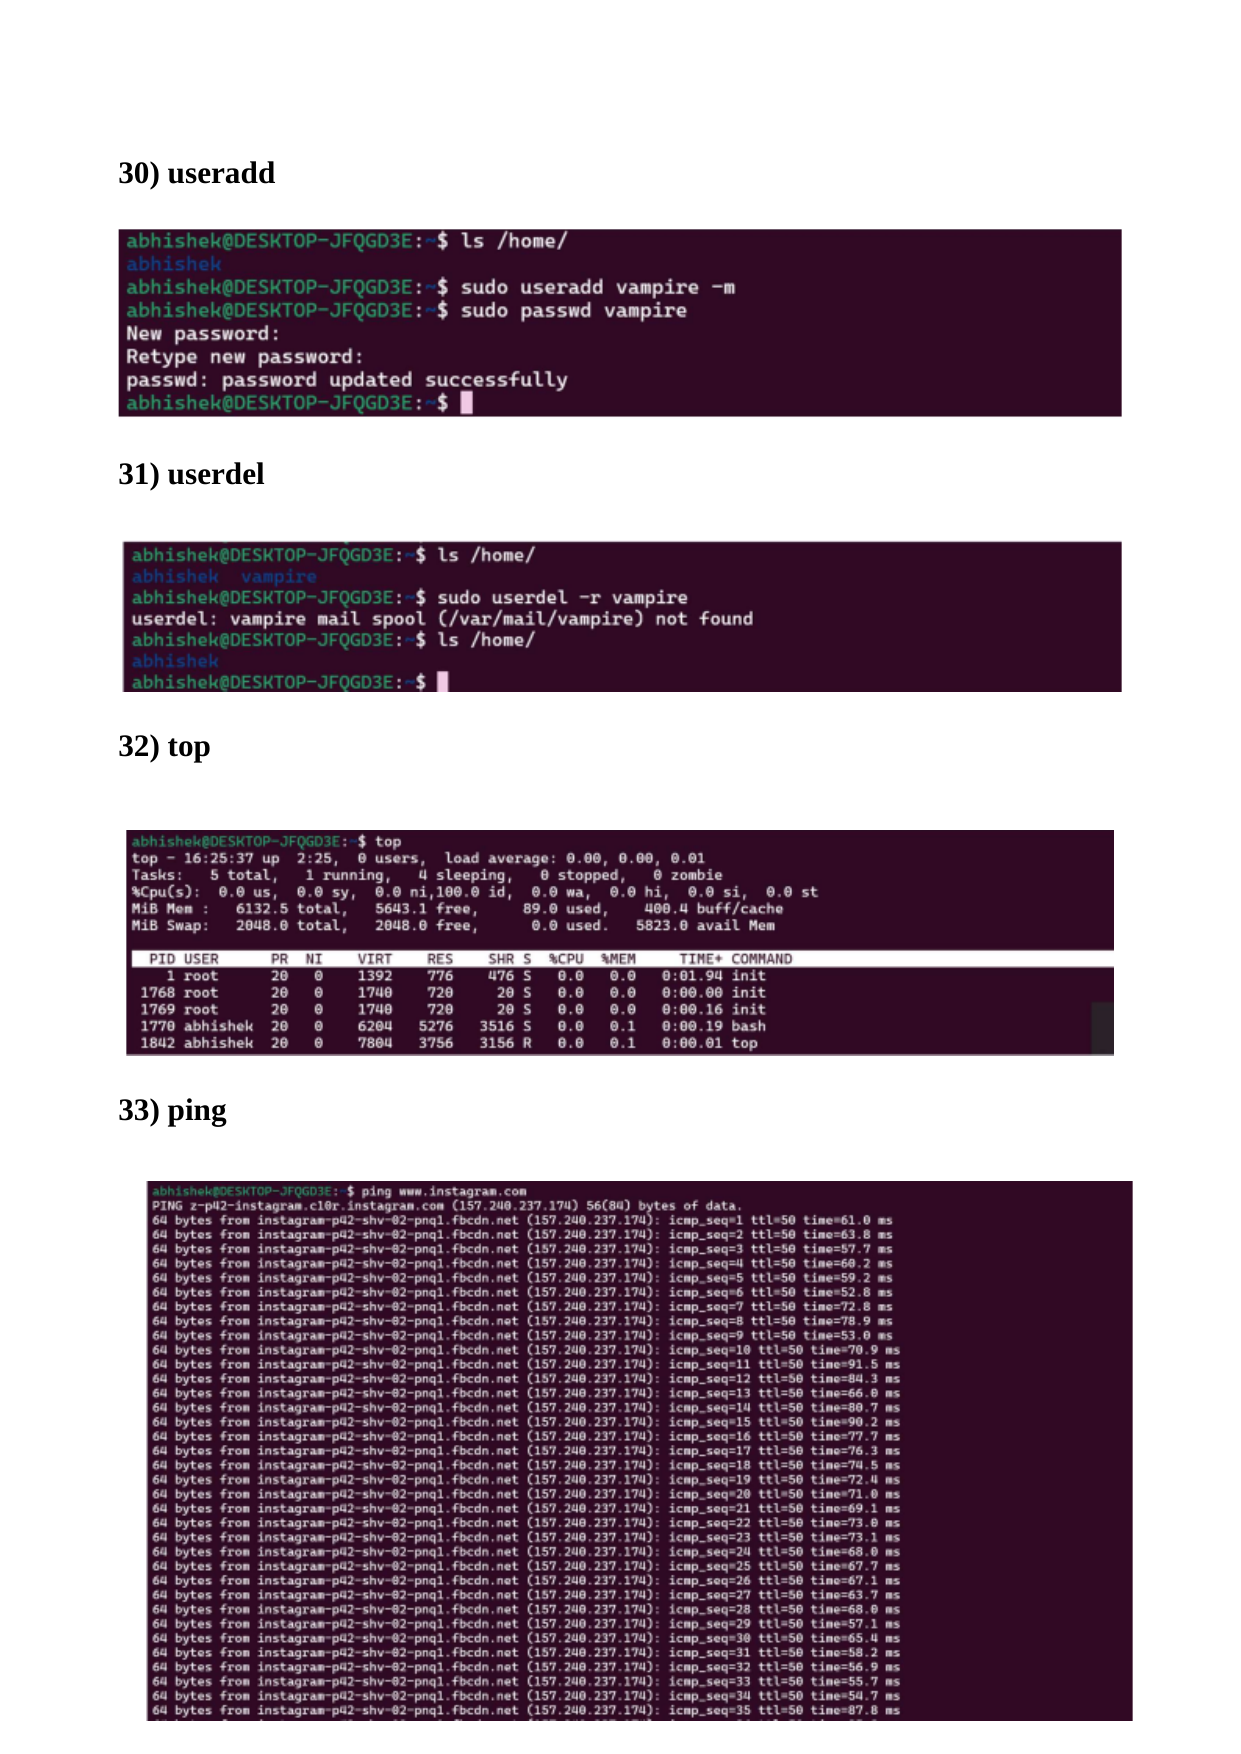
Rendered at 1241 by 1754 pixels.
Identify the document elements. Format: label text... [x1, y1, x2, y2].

text 32) top [118, 727, 1122, 763]
text 30) useradd [118, 154, 1122, 190]
picture [118, 229, 1122, 420]
picture [145, 1181, 1133, 1721]
picture [126, 830, 1114, 1056]
picture [118, 540, 1122, 692]
text 33) ping [118, 1092, 1122, 1127]
text 31) userdel [118, 456, 1122, 492]
